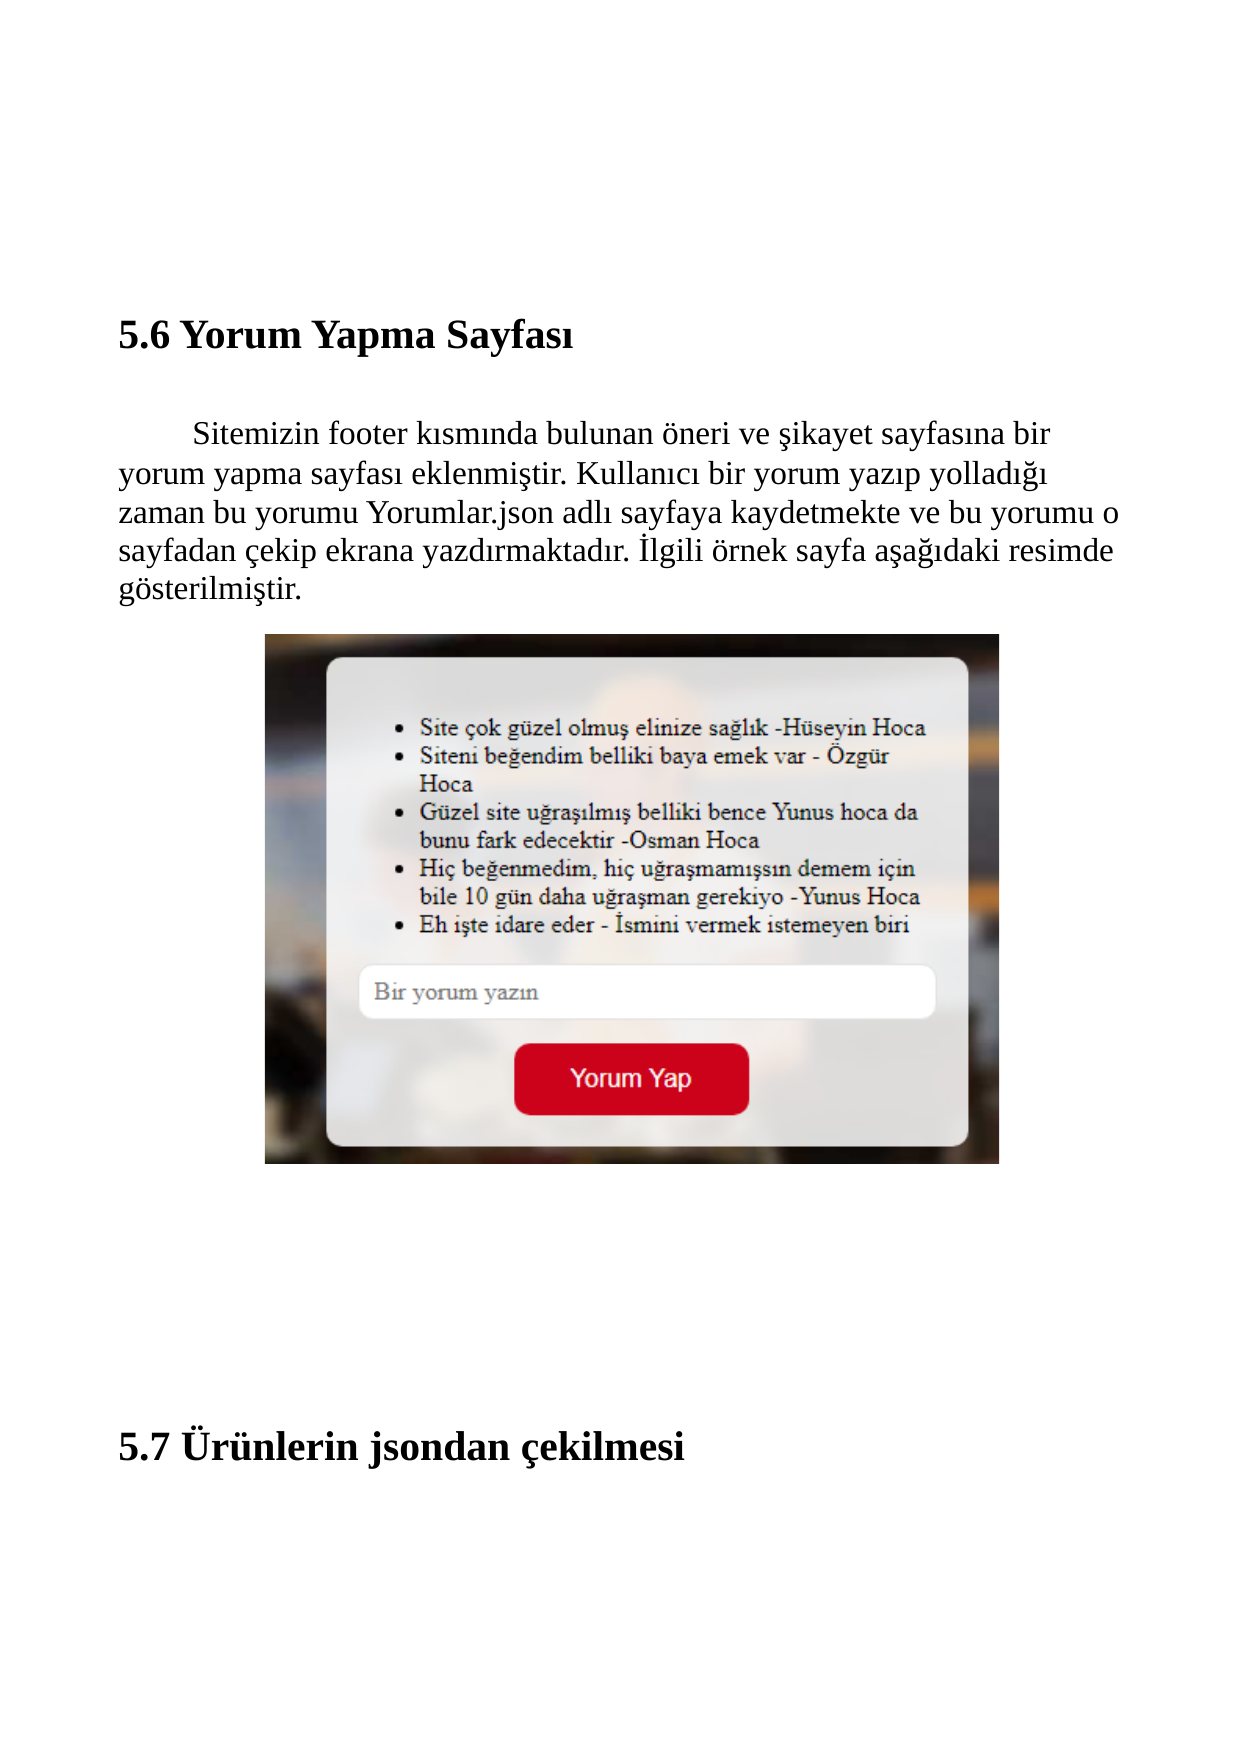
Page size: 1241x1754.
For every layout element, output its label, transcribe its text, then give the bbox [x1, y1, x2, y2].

text 5.7 Ürünlerin jsondan çekilmesi [118, 1421, 1122, 1469]
text 5.6 Yorum Yapma Sayfası [118, 310, 1122, 358]
text Sitemizin footer kısmında bulunan öneri ve şikayet sayfasına bir yorum yapma sayfası eklenmiştir. Kullanıcı bir yorum yazıp yolladığı zaman bu yorumu Yorumlar.json adlı sayfaya kaydetmekte ve bu yorumu o sayfadan çekip ekrana yazdırmaktadır. İlgili örnek sayfa aşağıdaki resimde gösterilmiştir. [118, 406, 1122, 607]
picture [264, 634, 1000, 1164]
